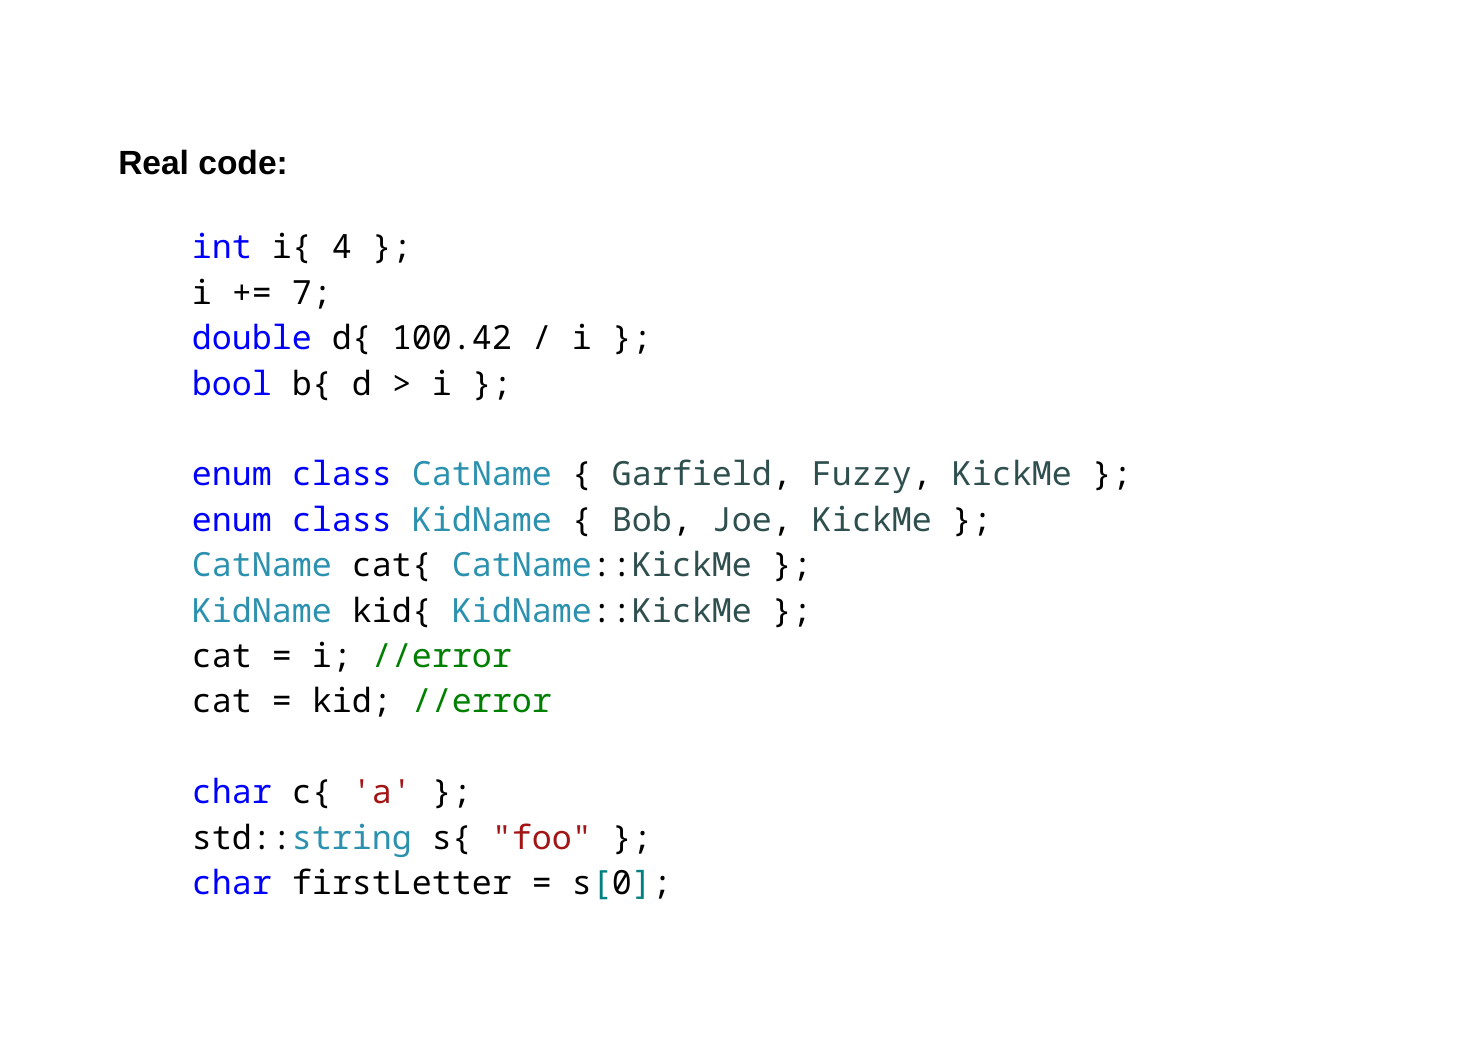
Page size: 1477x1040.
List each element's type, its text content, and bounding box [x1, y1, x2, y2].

text char c{ 'a' }; [118, 768, 1358, 813]
text enum class CatName { Garfield, Fuzzy, KickMe }; [118, 450, 1358, 496]
text std::string s{ "foo" }; [118, 813, 1358, 859]
text char firstLetter = s[0]; [118, 859, 1358, 904]
text double d{ 100.42 / i }; [118, 314, 1358, 359]
subtitle Real code: [118, 143, 1358, 182]
text KidName kid{ KidName::KickMe }; [118, 586, 1358, 632]
text bool b{ d > i }; [118, 359, 1358, 405]
text i += 7; [118, 268, 1358, 314]
text cat = i; //error [118, 632, 1358, 677]
text cat = kid; //error [118, 677, 1358, 723]
text enum class KidName { Bob, Joe, KickMe }; [118, 496, 1358, 541]
text int i{ 4 }; [118, 223, 1358, 268]
text CatName cat{ CatName::KickMe }; [118, 541, 1358, 586]
